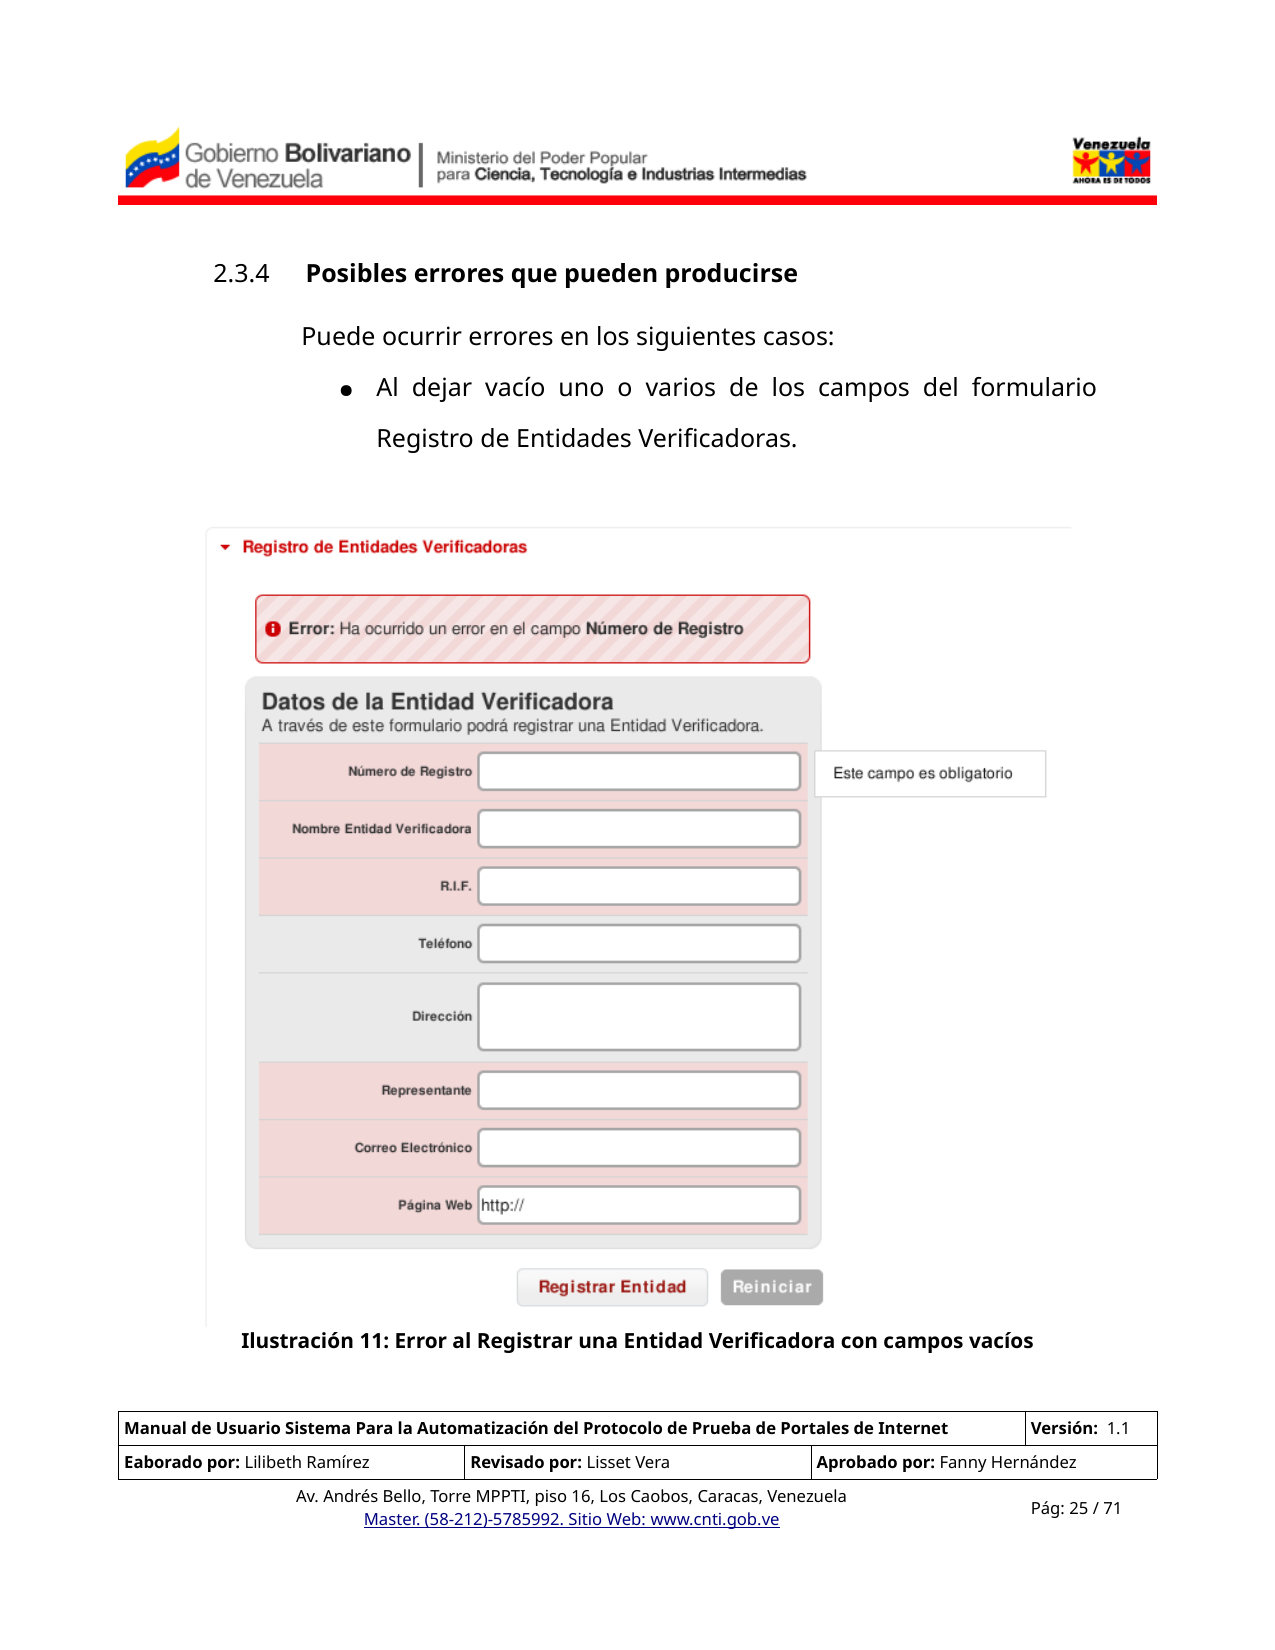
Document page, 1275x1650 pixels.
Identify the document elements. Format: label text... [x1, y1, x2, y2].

text Puede ocurrir errores en los siguientes casos: [301, 318, 1098, 352]
picture [203, 522, 1072, 1327]
subtitle Posibles errores que pueden producirse [118, 255, 1157, 289]
list Al dejar vacío uno o varios de los campos del formulario Registro de Entidades Verificadoras. [339, 369, 1098, 454]
text Ilustración 11: Error al Registrar una Entidad Verificadora con campos vacíos [203, 1327, 1071, 1355]
picture [118, 119, 1157, 205]
